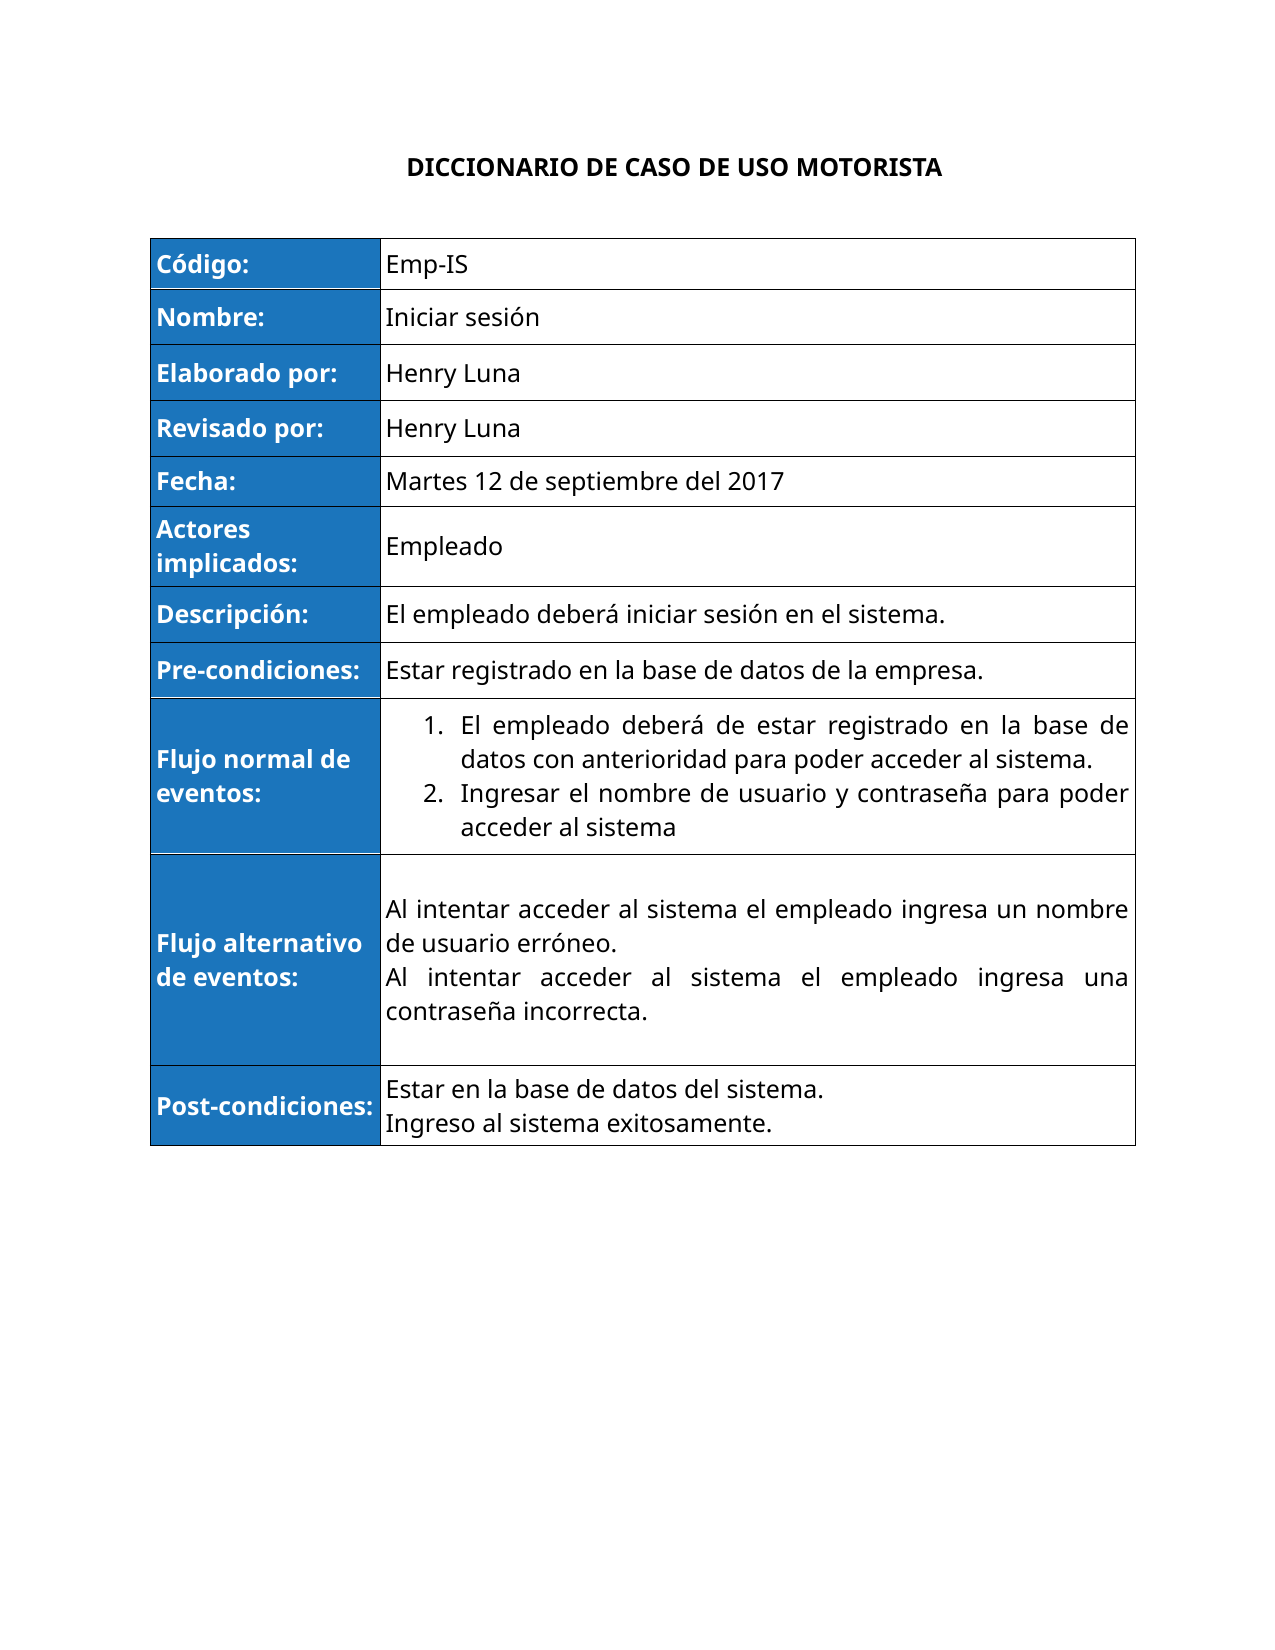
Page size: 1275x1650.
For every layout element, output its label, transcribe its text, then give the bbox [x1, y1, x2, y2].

table_cell Revisado por: [151, 401, 380, 456]
table_cell Nombre: [151, 290, 380, 344]
table_cell El empleado deberá de estar registrado en la base de datos con anterioridad para poder acceder al sistema. Ingresar el nombre de usuario y contraseña para poder acceder al sistema [381, 699, 1135, 853]
table_cell Descripción: [151, 587, 380, 642]
table_cell Estar registrado en la base de datos de la empresa. [381, 643, 1135, 697]
table_cell Flujo normal de eventos: [151, 699, 380, 853]
table_cell Fecha: [151, 457, 380, 506]
table_cell Al intentar acceder al sistema el empleado ingresa un nombre de usuario erróneo. Al intentar acceder al sistema el empleado ingresa una contraseña incorrecta. [381, 855, 1135, 1065]
table_cell Empleado [381, 507, 1135, 586]
text DICCIONARIO DE CASO DE USO MOTORISTA [150, 150, 1125, 184]
table_header Código: [151, 239, 380, 288]
table_cell Iniciar sesión [381, 290, 1135, 344]
table_cell Flujo alternativo de eventos: [151, 855, 380, 1065]
table_cell Actores implicados: [151, 507, 380, 586]
table_header Emp-IS [381, 239, 1135, 288]
table_cell Henry Luna [381, 345, 1135, 400]
table_cell Pre-condiciones: [151, 643, 380, 697]
table_cell Elaborado por: [151, 345, 380, 400]
table_cell Henry Luna [381, 401, 1135, 456]
table_cell Estar en la base de datos del sistema. Ingreso al sistema exitosamente. [381, 1066, 1135, 1145]
table_cell El empleado deberá iniciar sesión en el sistema. [381, 587, 1135, 642]
table_cell Post-condiciones: [151, 1066, 380, 1145]
table_cell Martes 12 de septiembre del 2017 [381, 457, 1135, 506]
